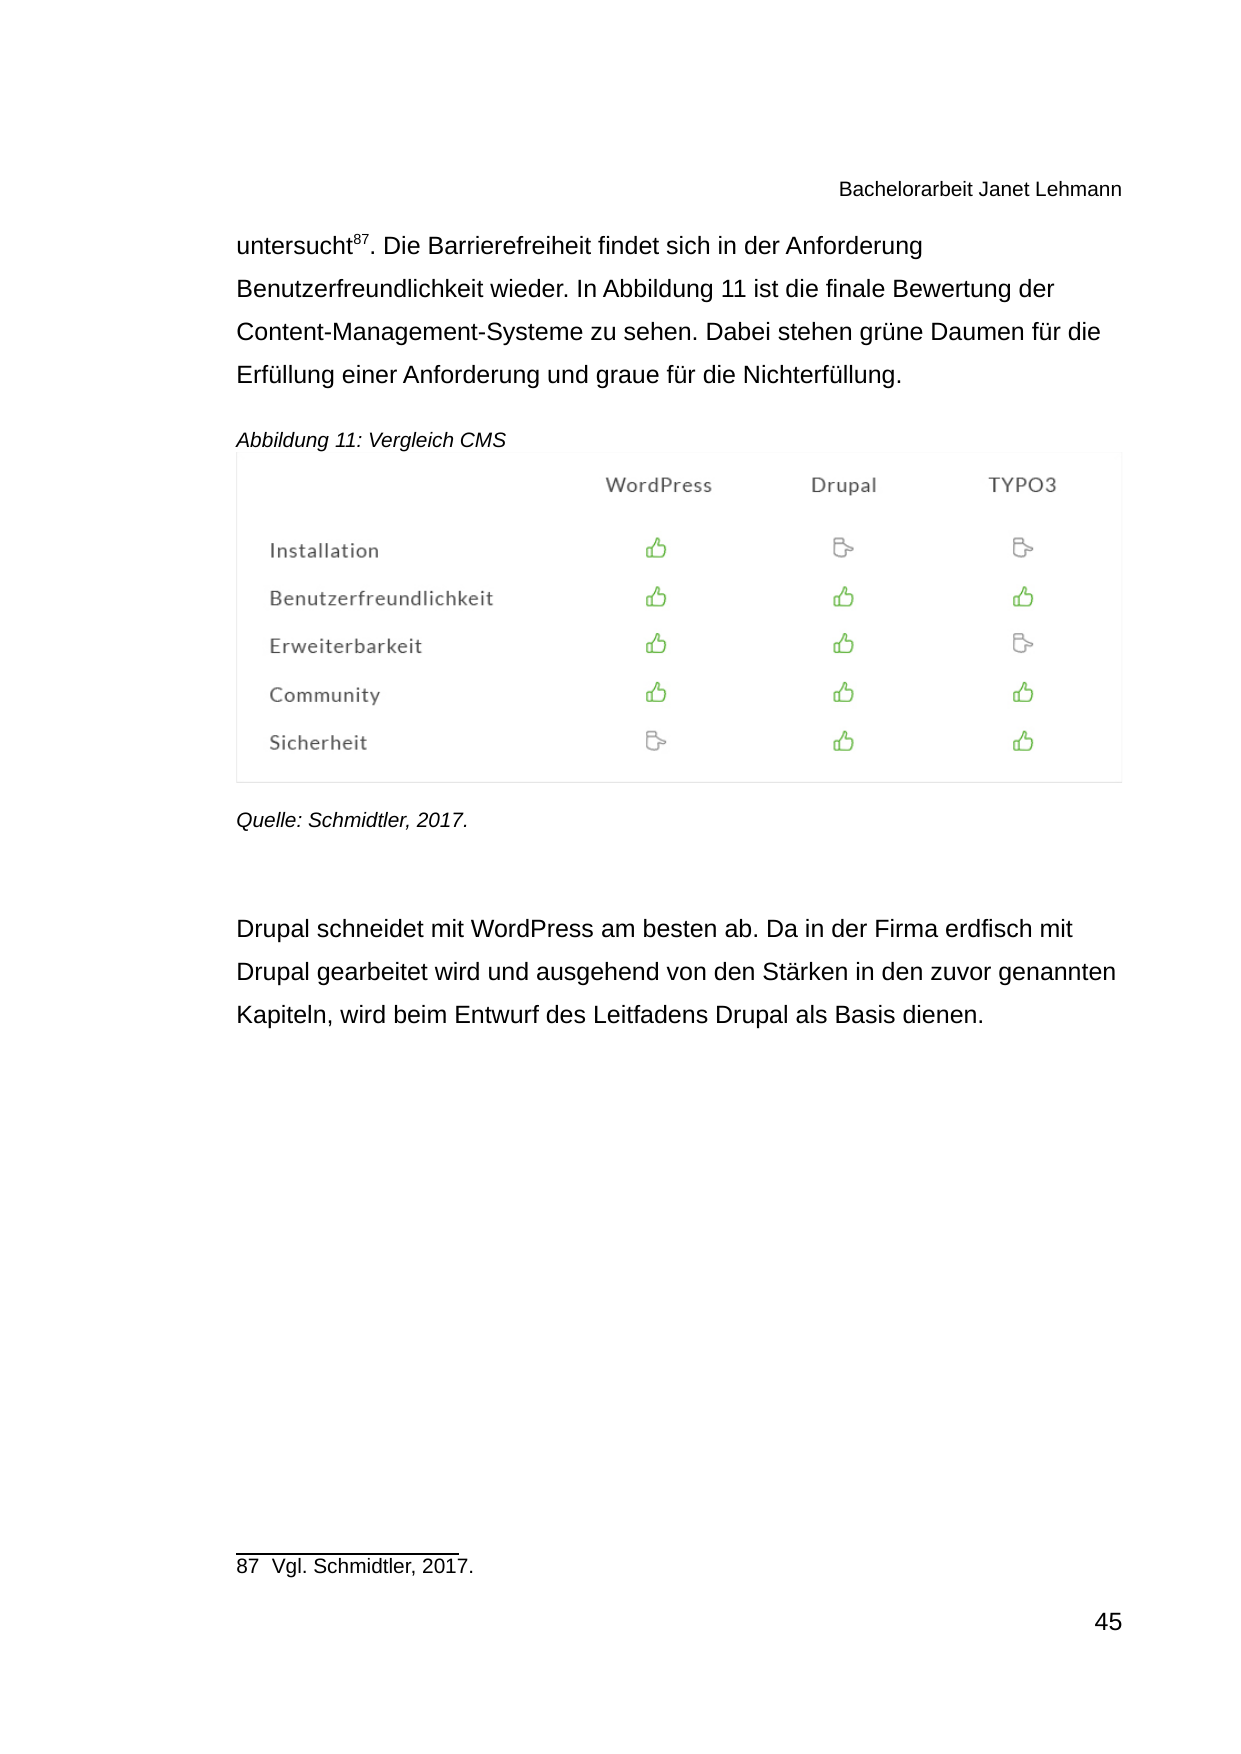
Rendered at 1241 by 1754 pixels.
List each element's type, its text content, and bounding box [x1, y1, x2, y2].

text Drupal schneidet mit WordPress am besten ab. Da in der Firma erdfisch mit Drupal gearbeitet wird und ausgehend von den Stärken in den zuvor genannten Kapiteln, wird beim Entwurf des Leitfadens Drupal als Basis dienen. [236, 914, 1122, 1029]
text Vgl. Schmidtler, 2017. [236, 1554, 1122, 1578]
picture [236, 452, 1123, 783]
text Die Firma memedia e.K. führte im Jahr 2017 einen CMS-Vergleich zwischen WordPress, Drupal und TYPO3 durch. Dabei wurden die Anforderungen Installation, Benutzerfreundlichkeit, Erweiterbarkeit, Community und Sicherheit untersucht. Die Barrierefreiheit findet sich in der Anforderung Benutzerfreundlichkeit wieder. In Abbildung 11 ist die finale Bewertung der Content-Management-Systeme zu sehen. Dabei stehen grüne Daumen für die Erfüllung einer Anforderung und graue für die Nichterfüllung. [236, 231, 1122, 389]
text Quelle: Schmidtler, 2017. [236, 808, 1122, 832]
text Abbildung 11: Vergleich CMS [236, 428, 1122, 452]
